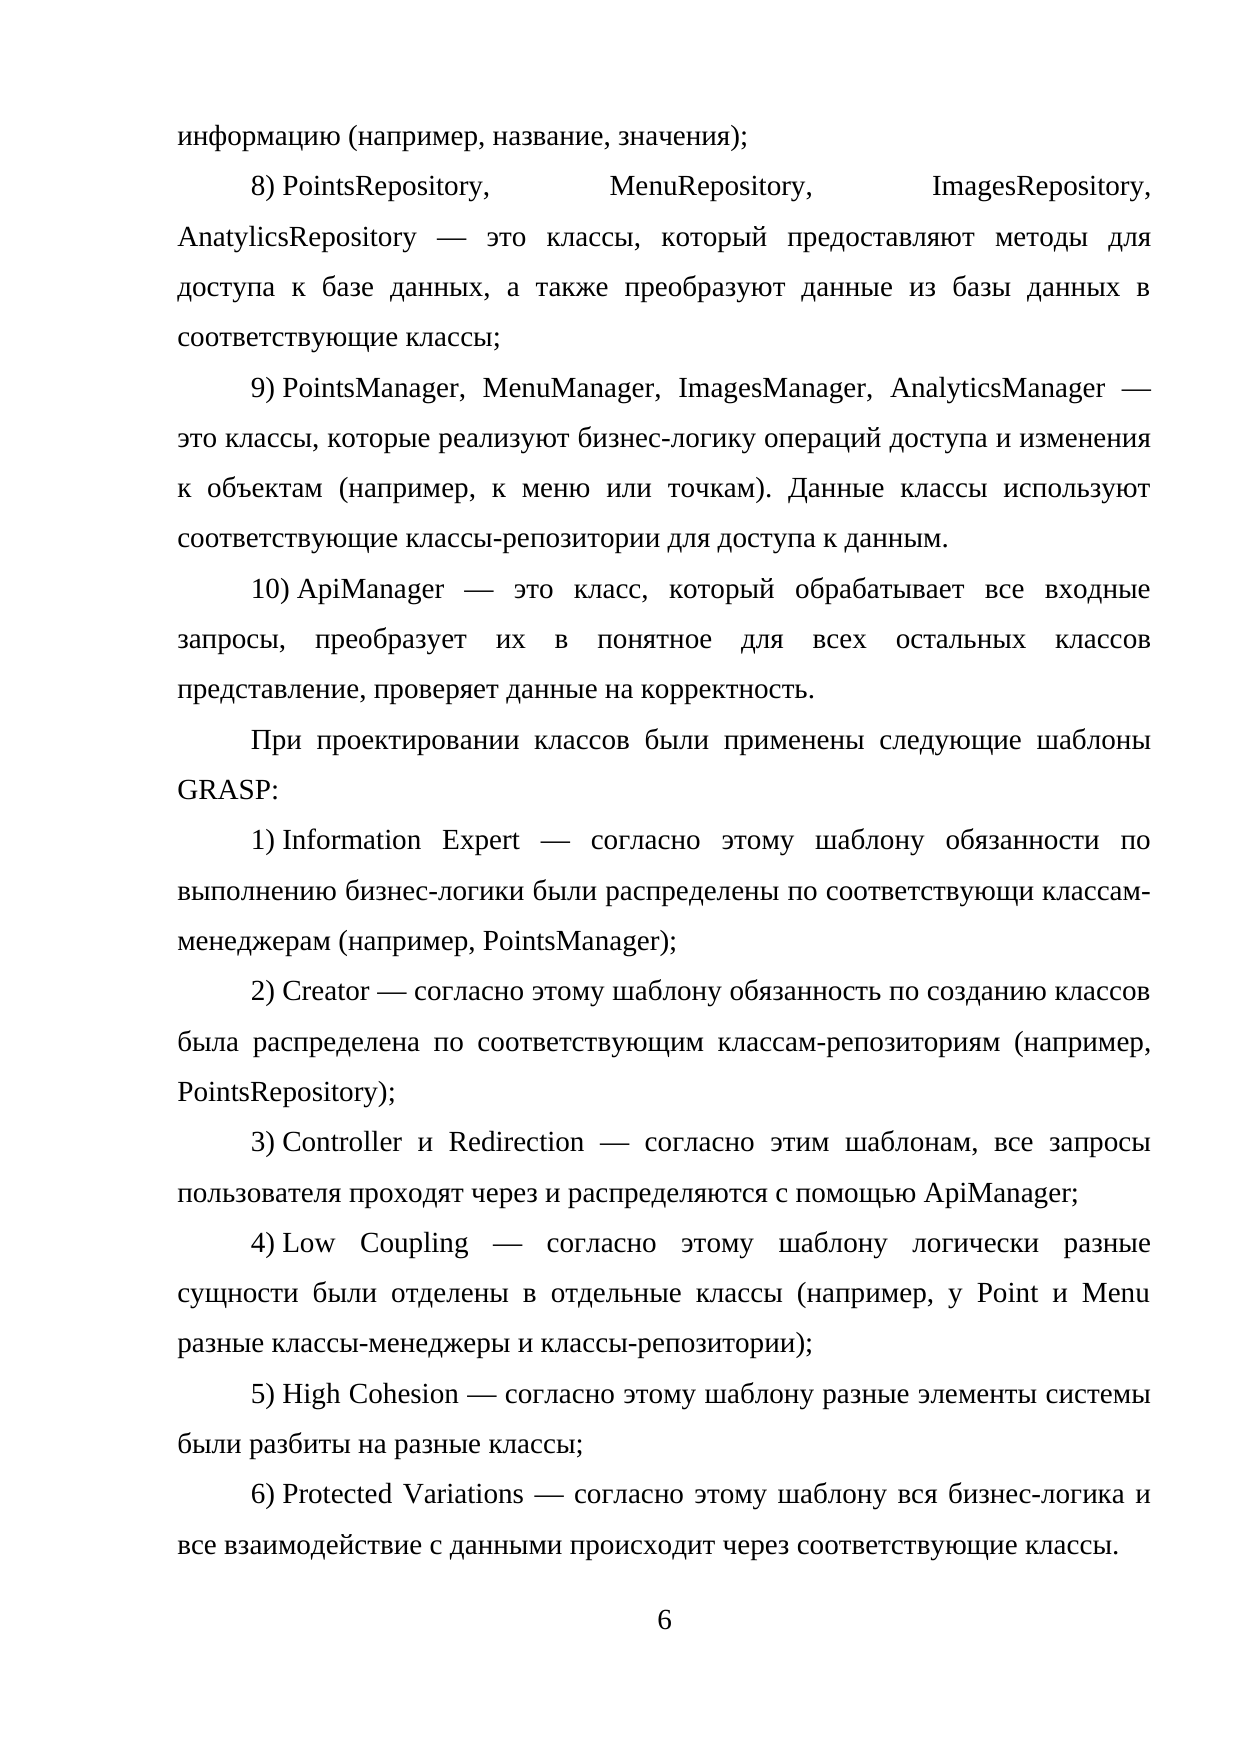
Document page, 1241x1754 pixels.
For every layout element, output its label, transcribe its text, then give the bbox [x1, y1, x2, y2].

list ApiManager — это класс, который обрабатывает все входные запросы, преобразует их в понятное для всех остальных классов представление, проверяет данные на корректность. [177, 571, 1152, 705]
list Creator — согласно этому шаблону обязанность по созданию классов была распределена по соответствующим классам-репозиториям (например, PointsRepository); [177, 973, 1152, 1108]
list Protected Variations — согласно этому шаблону вся бизнес-логика и все взаимодействие с данными происходит через соответствующие классы. [177, 1477, 1152, 1560]
list информацию (например, название, значения); [177, 118, 1152, 152]
list Low Coupling — согласно этому шаблону логически разные сущности были отделены в отдельные классы (например, у Point и Menu разные классы-менеджеры и классы-репозитории); [177, 1225, 1152, 1359]
list Information Expert — согласно этому шаблону обязанности по выполнению бизнес-логики были распределены по соответствующи классам-менеджерам (например, PointsManager); [177, 822, 1152, 957]
list High Cohesion — согласно этому шаблону разные элементы системы были разбиты на разные классы; [177, 1376, 1152, 1460]
list PointsRepository, MenuRepository, ImagesRepository, AnatylicsRepository — это классы, который предоставляют методы для доступа к базе данных, а также преобразуют данные из базы данных в соответствующие классы; [177, 168, 1152, 353]
text При проектировании классов были применены следующие шаблоны GRASP: [177, 722, 1152, 806]
list Controller и Redirection — согласно этим шаблонам, все запросы пользователя проходят через и распределяются с помощью ApiManager; [177, 1124, 1152, 1208]
list PointsManager, MenuManager, ImagesManager, AnalyticsManager — это классы, которые реализуют бизнес-логику операций доступа и изменения к объектам (например, к меню или точкам). Данные классы используют соответствующие классы-репозитории для доступа к данным. [177, 370, 1152, 554]
